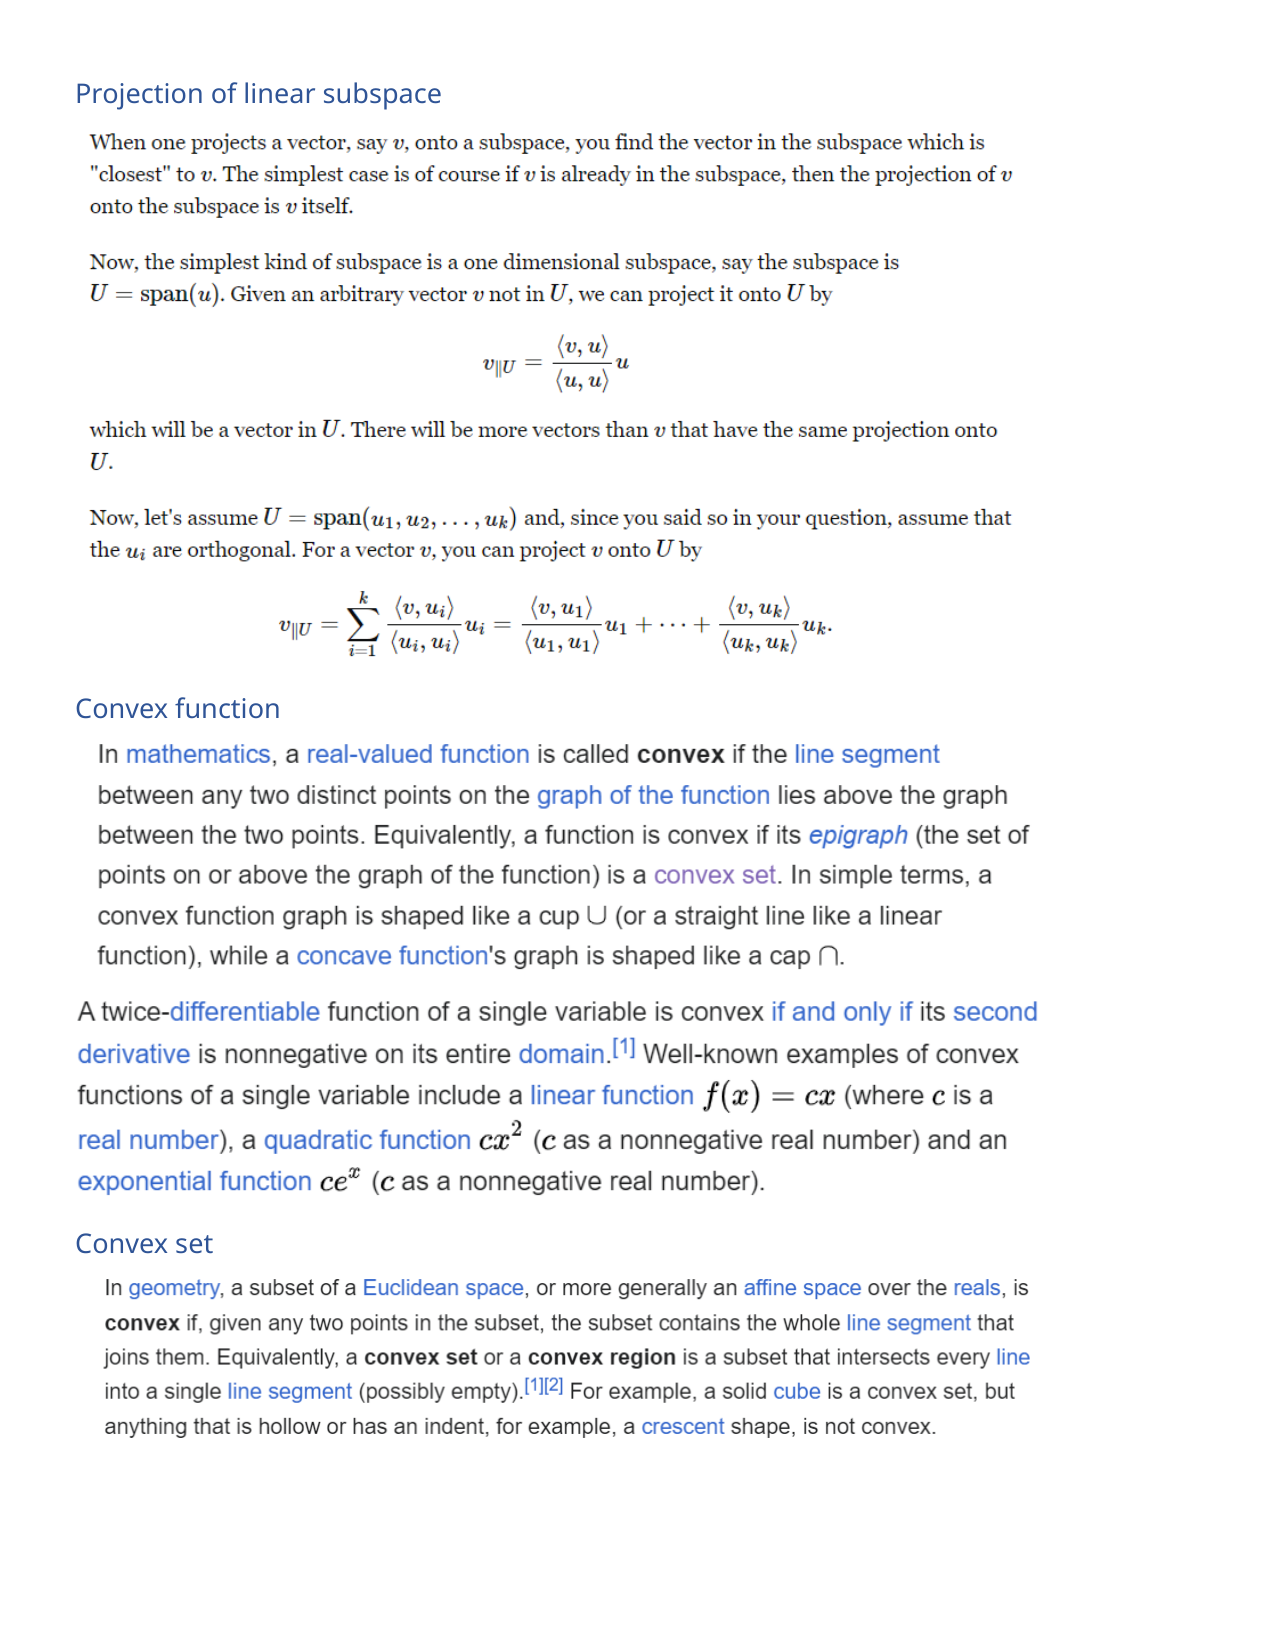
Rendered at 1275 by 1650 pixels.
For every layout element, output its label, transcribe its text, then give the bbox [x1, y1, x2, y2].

subtitle Projection of linear subspace [75, 75, 1200, 112]
picture [75, 1264, 1050, 1449]
subtitle Convex function [75, 689, 1200, 726]
picture [75, 993, 1050, 1206]
picture [75, 114, 1050, 671]
subtitle Convex set [75, 1224, 1200, 1261]
picture [75, 729, 1050, 975]
